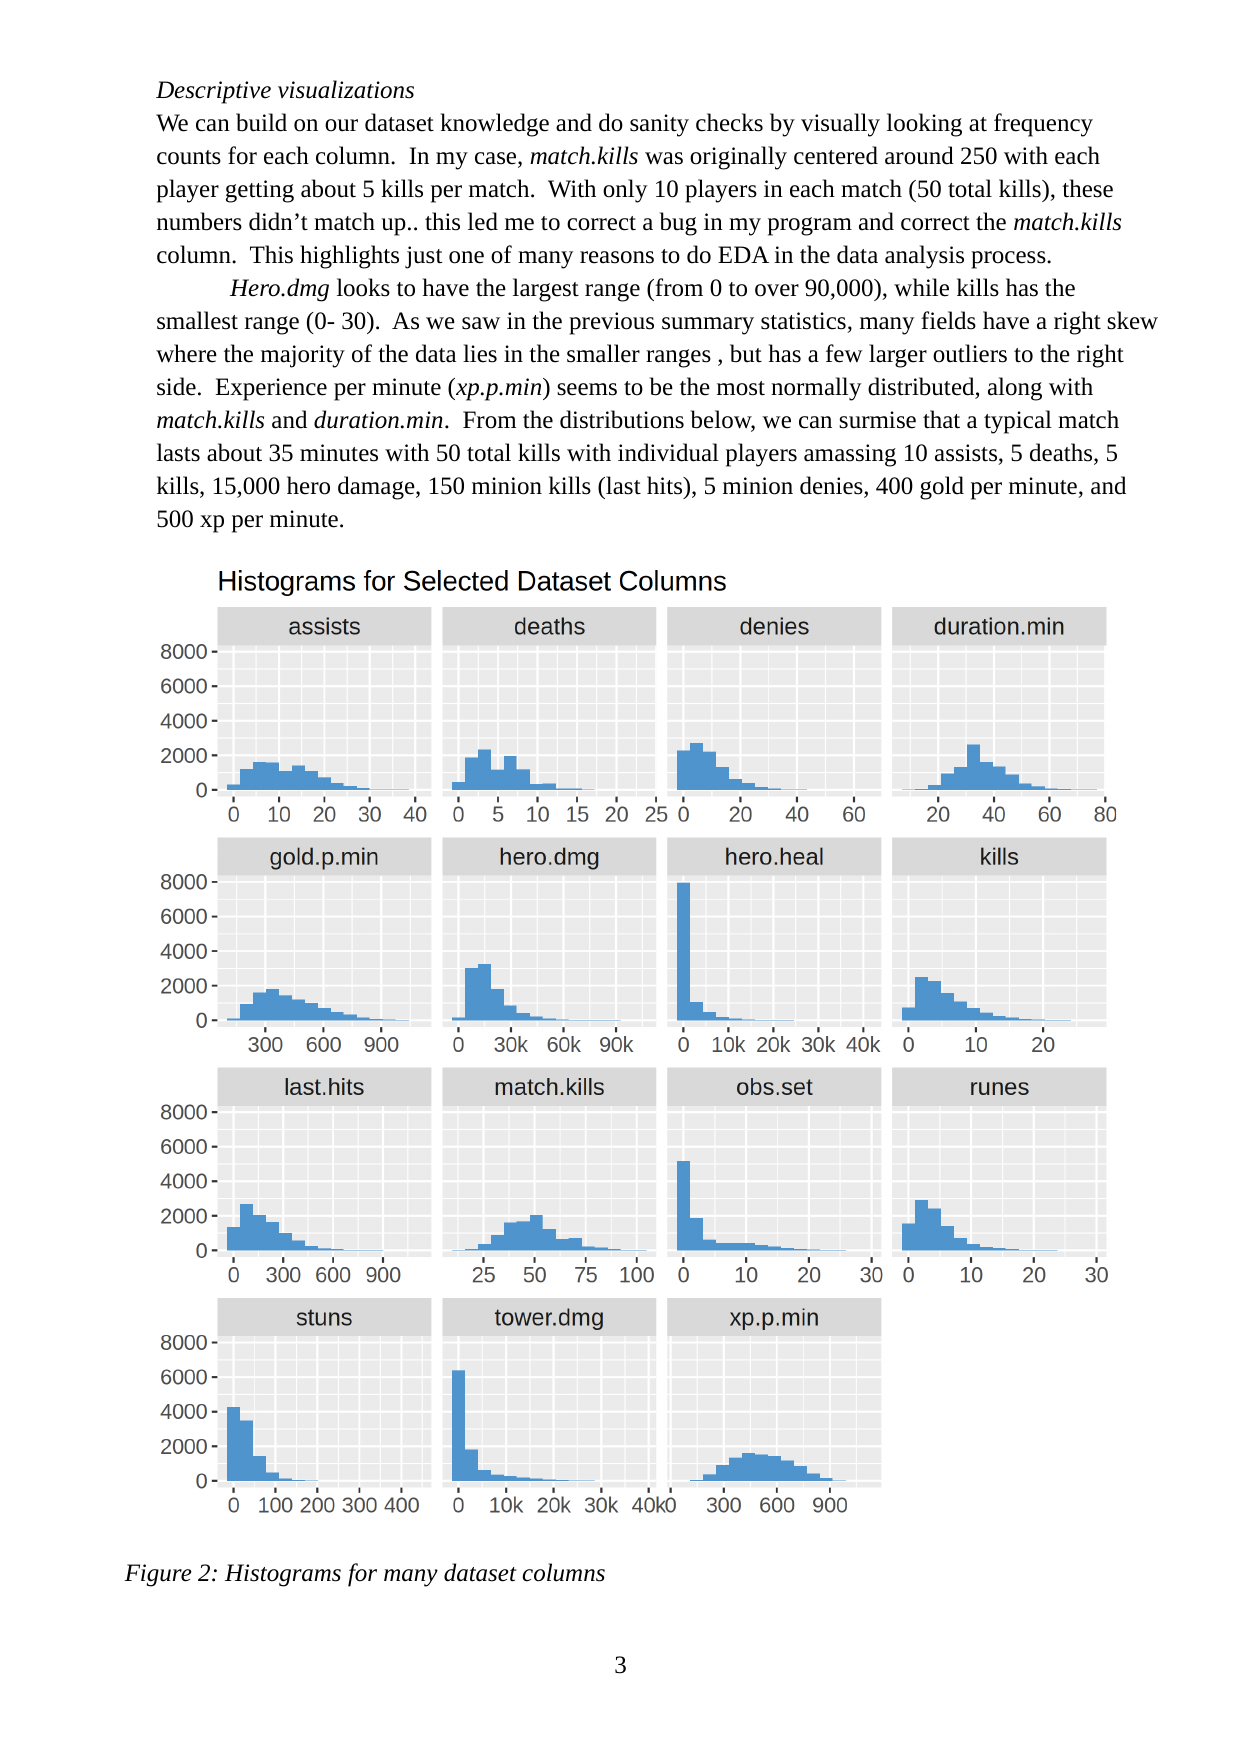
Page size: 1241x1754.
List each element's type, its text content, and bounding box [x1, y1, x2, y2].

text Hero.dmg looks to have the largest range (from 0 to over 90,000), while kills has the smallest range (0- 30). As we saw in the previous summary statistics, many fields have a right skew where the majority of the data lies in the smaller ranges , but has a few larger outliers to the right side. Experience per minute (xp.p.min) seems to be the most normally distributed, along with match.kills and duration.min. From the distributions below, we can surmise that a typical match lasts about 35 minutes with 50 total kills with individual players amassing 10 assists, 5 deaths, 5 kills, 15,000 hero damage, 150 minion kills (last hits), 5 minion denies, 400 gold per minute, and 500 xp per minute. [156, 273, 1159, 533]
picture [124, 560, 1117, 1553]
text We can build on our dataset knowledge and do sanity checks by visually looking at frequency counts for each column. In my case, match.kills was originally centered around 250 with each player getting about 5 kills per match. With only 10 players in each match (50 total kills), these numbers didn’t match up.. this led me to correct a bug in my program and correct the match.kills column. This highlights just one of many reasons to do EDA in the data analysis process. [156, 108, 1159, 269]
text Figure 2: Histograms for many dataset columns [124, 1553, 1116, 1587]
text Descriptive visualizations [156, 75, 1159, 104]
